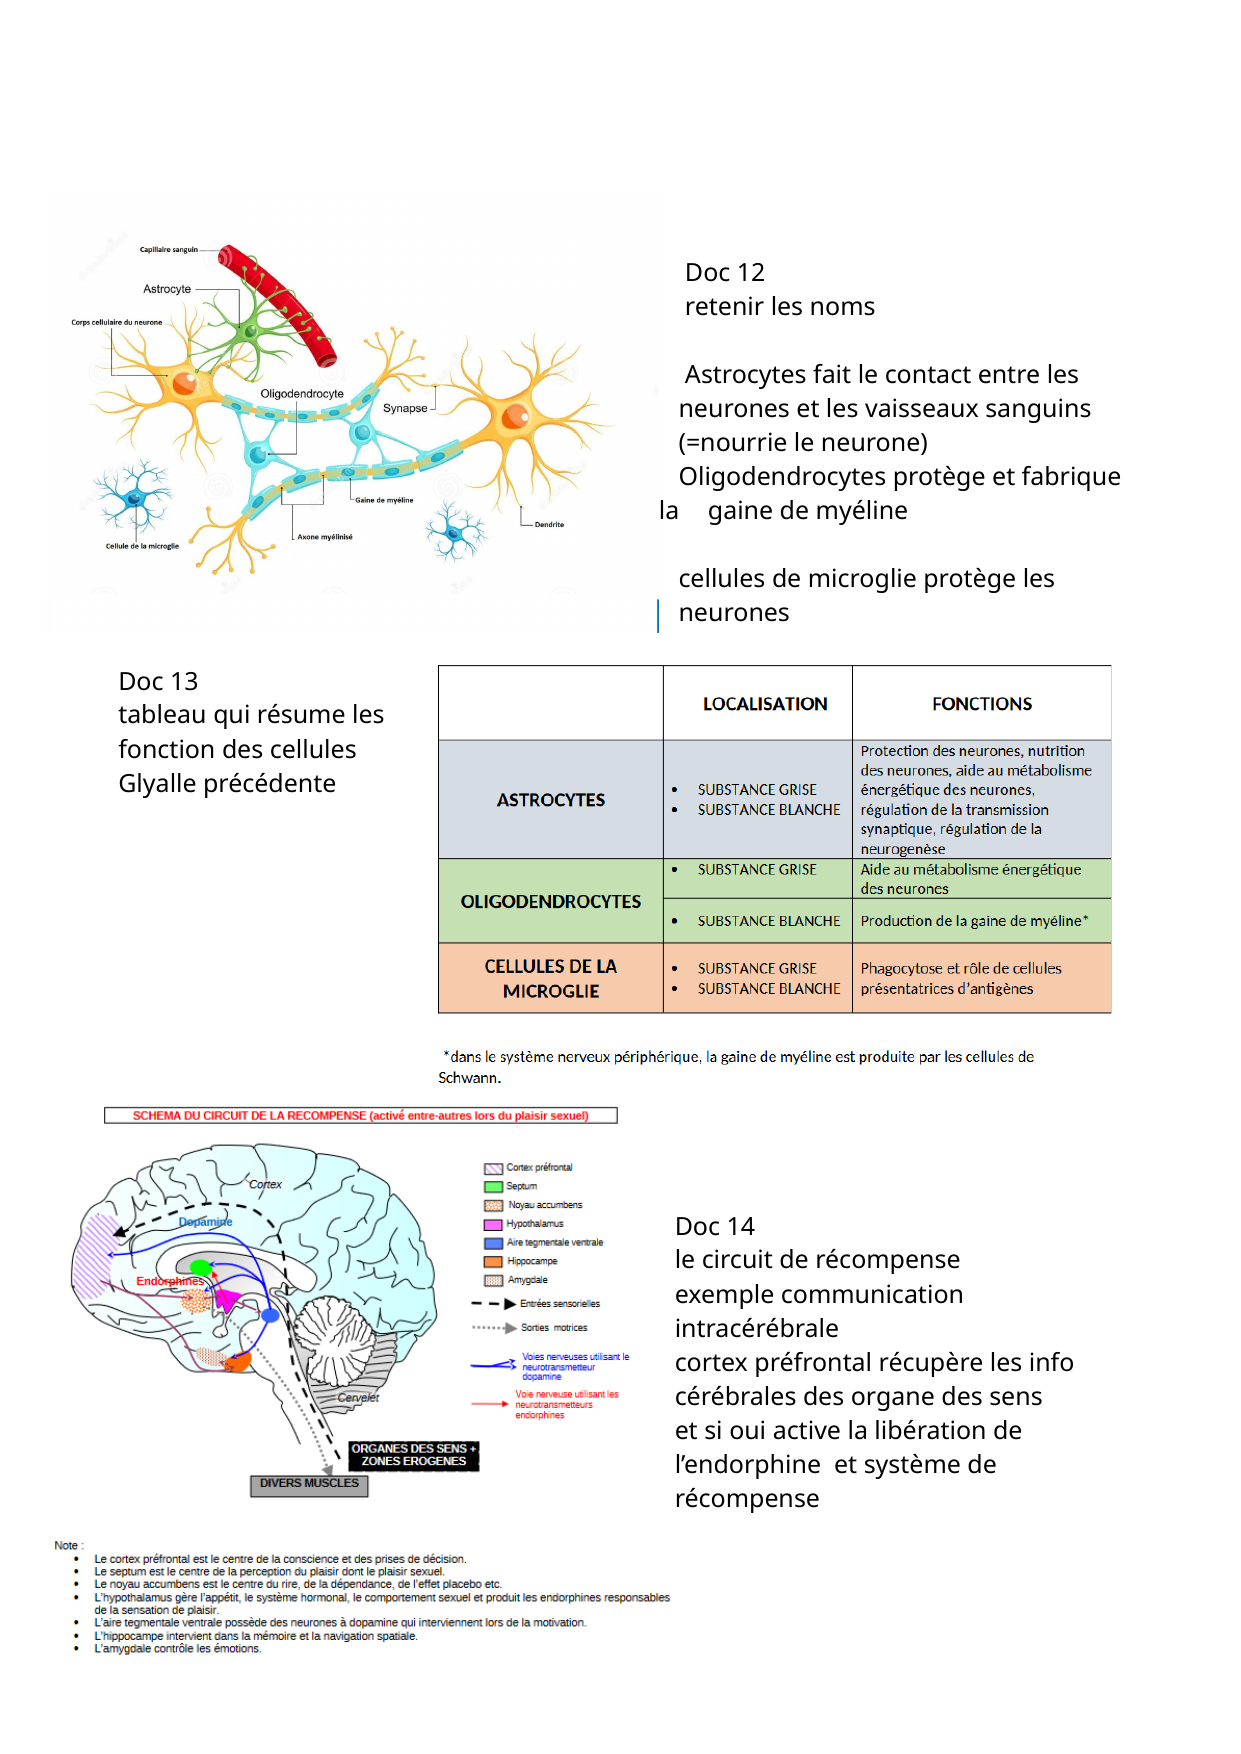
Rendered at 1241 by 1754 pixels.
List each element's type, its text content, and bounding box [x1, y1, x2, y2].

text Astrocytes fait le contact entre les neurones et les vaisseaux sanguins (=nourrie le neurone) [659, 357, 1122, 459]
text cellules de microglie protège les neurones [659, 561, 1122, 629]
text Doc 14 [675, 1208, 1122, 1242]
text cortex préfrontal récupère les info cérébrales des organe des sens [675, 1344, 1122, 1412]
picture [47, 191, 659, 633]
text et si oui active la libération de l’endorphine et système de récompense [675, 1412, 1122, 1515]
text le circuit de récompense [675, 1242, 1122, 1276]
text retenir les noms [659, 288, 1122, 322]
text Oligodendrocytes protège et fabrique la gaine de myéline [659, 459, 1122, 527]
text [1112, 663, 1122, 697]
text Doc 12 [659, 254, 1122, 288]
text tableau qui résume les fonction des cellules Glyalle précédente [118, 697, 438, 799]
text exemple communication intracérébrale [675, 1276, 1122, 1344]
picture [438, 663, 1112, 1093]
text Doc 13 [118, 663, 438, 697]
picture [47, 1102, 675, 1667]
